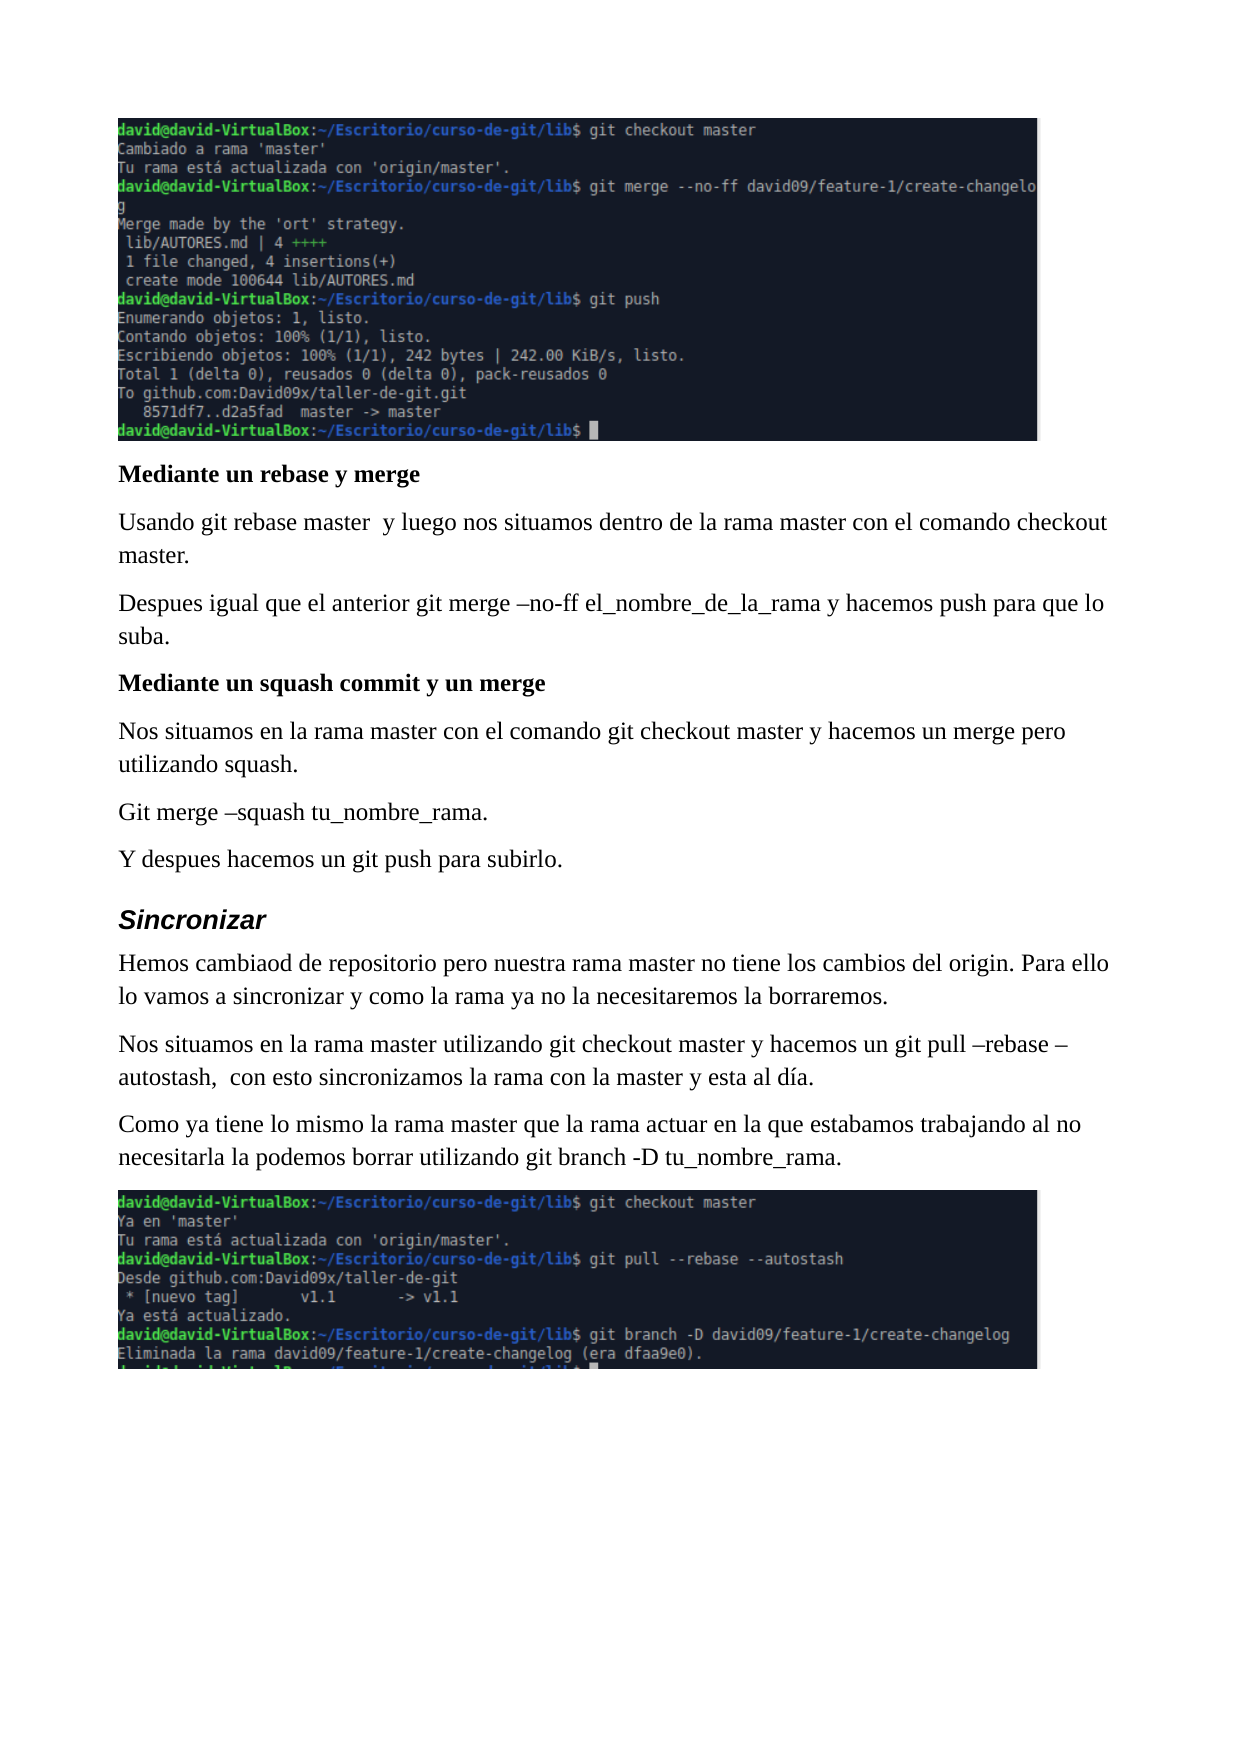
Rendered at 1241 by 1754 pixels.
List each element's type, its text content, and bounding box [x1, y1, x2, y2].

picture [118, 1190, 1041, 1369]
picture [118, 118, 1041, 441]
text Git merge –squash tu_nombre_rama. [118, 797, 1122, 825]
text Despues igual que el anterior git merge –no-ff el_nombre_de_la_rama y hacemos push para que lo suba. [118, 588, 1122, 649]
text Nos situamos en la rama master utilizando git checkout master y hacemos un git pull –rebase –autostash, con esto sincronizamos la rama con la master y esta al día. [118, 1029, 1122, 1090]
text Como ya tiene lo mismo la rama master que la rama actuar en la que estabamos trabajando al no necesitarla la podemos borrar utilizando git branch -D tu_nombre_rama. [118, 1109, 1122, 1171]
text Usando git rebase master y luego nos situamos dentro de la rama master con el comando checkout master. [118, 507, 1122, 569]
text Y despues hacemos un git push para subirlo. [118, 844, 1122, 873]
text Mediante un squash commit y un merge [118, 668, 1122, 697]
subtitle Sincronizar [118, 904, 1122, 936]
text Mediante un rebase y merge [118, 459, 1122, 488]
text Hemos cambiaod de repositorio pero nuestra rama master no tiene los cambios del origin. Para ello lo vamos a sincronizar y como la rama ya no la necesitaremos la borraremos. [118, 948, 1122, 1010]
text Nos situamos en la rama master con el comando git checkout master y hacemos un merge pero utilizando squash. [118, 716, 1122, 778]
